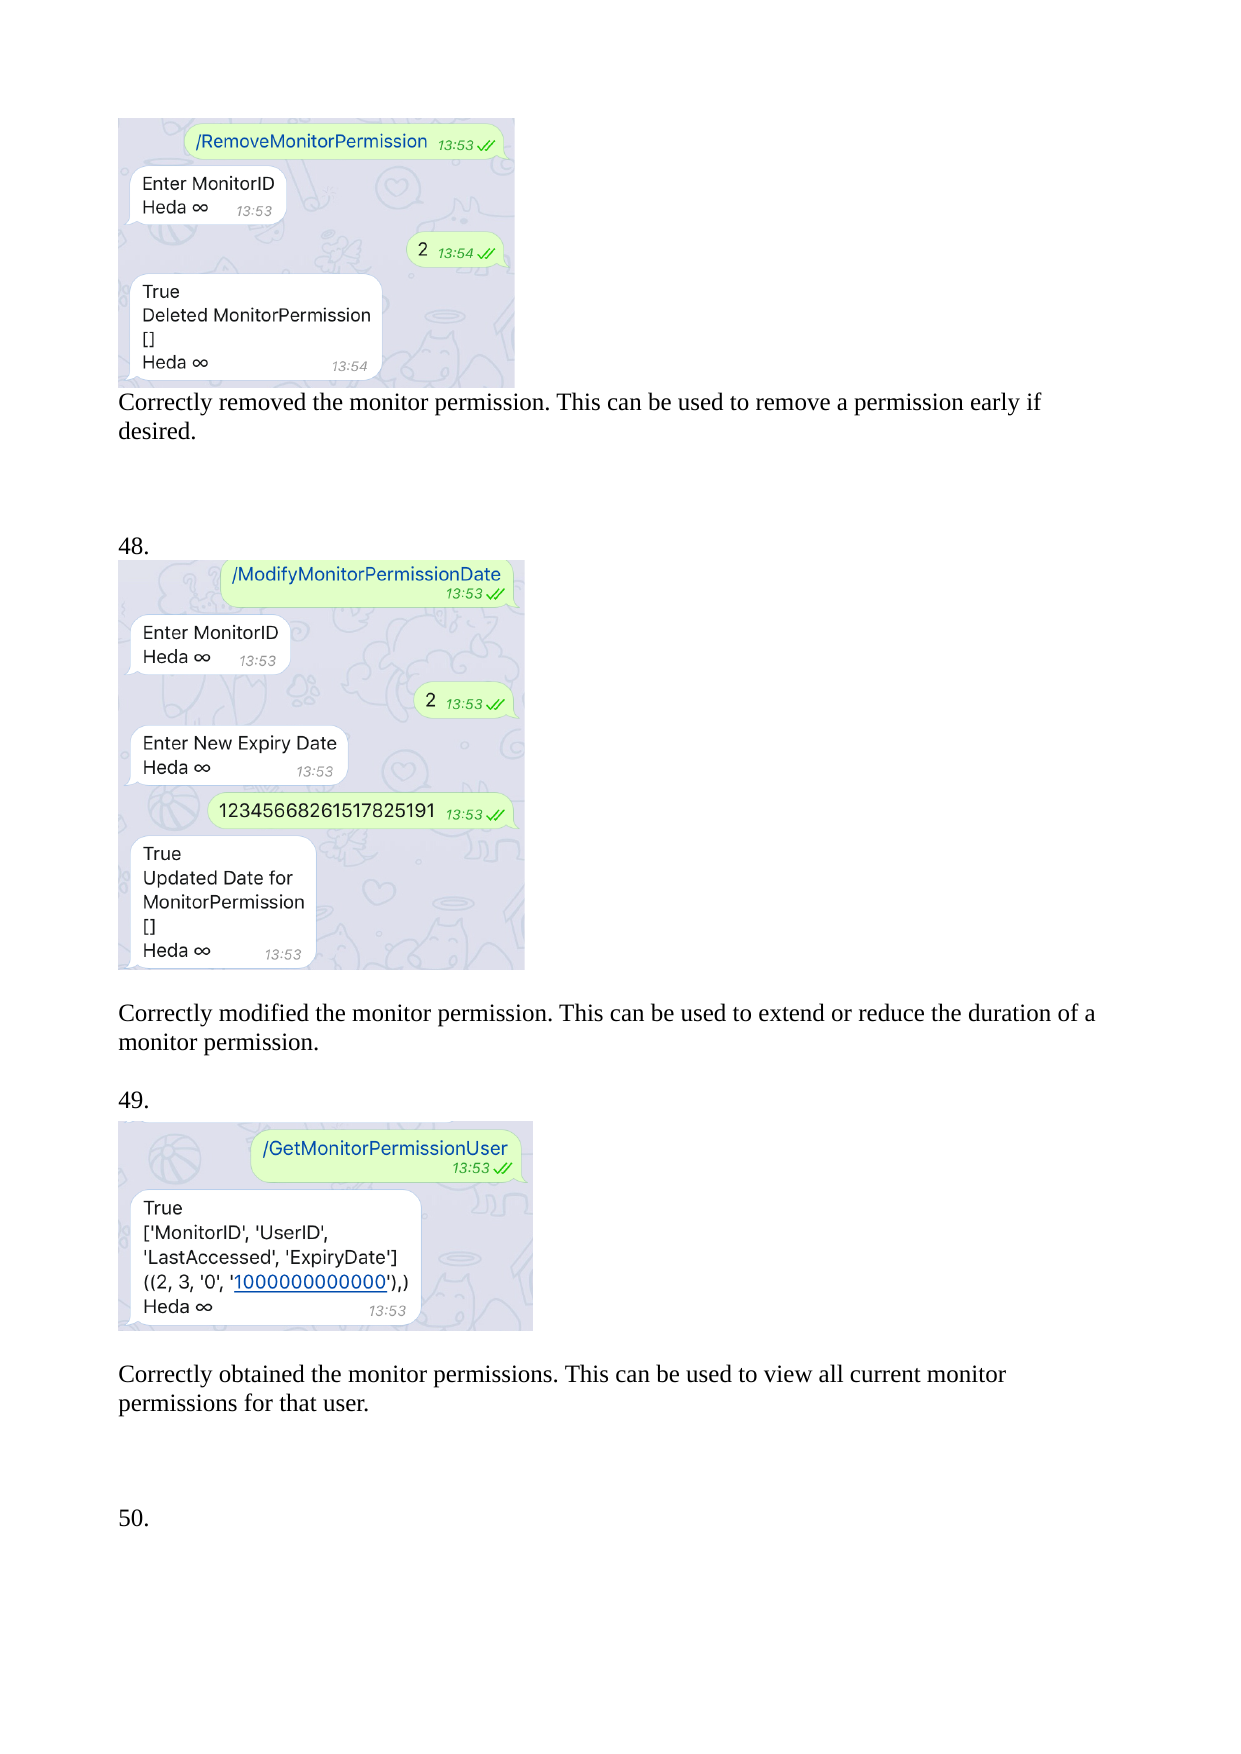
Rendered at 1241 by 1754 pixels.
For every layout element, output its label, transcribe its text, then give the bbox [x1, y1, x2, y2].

picture [118, 118, 515, 388]
text 48. [118, 531, 1122, 560]
text Correctly modified the monitor permission. This can be used to extend or reduce the duration of a monitor permission. [118, 998, 1122, 1056]
text 50. [118, 1503, 1122, 1532]
text 49. [118, 1085, 1122, 1113]
text Correctly obtained the monitor permissions. This can be used to view all current monitor permissions for that user. [118, 1359, 1122, 1417]
picture [118, 560, 525, 970]
picture [118, 1173, 533, 1331]
text Correctly removed the monitor permission. This can be used to remove a permission early if desired. [118, 118, 1122, 445]
